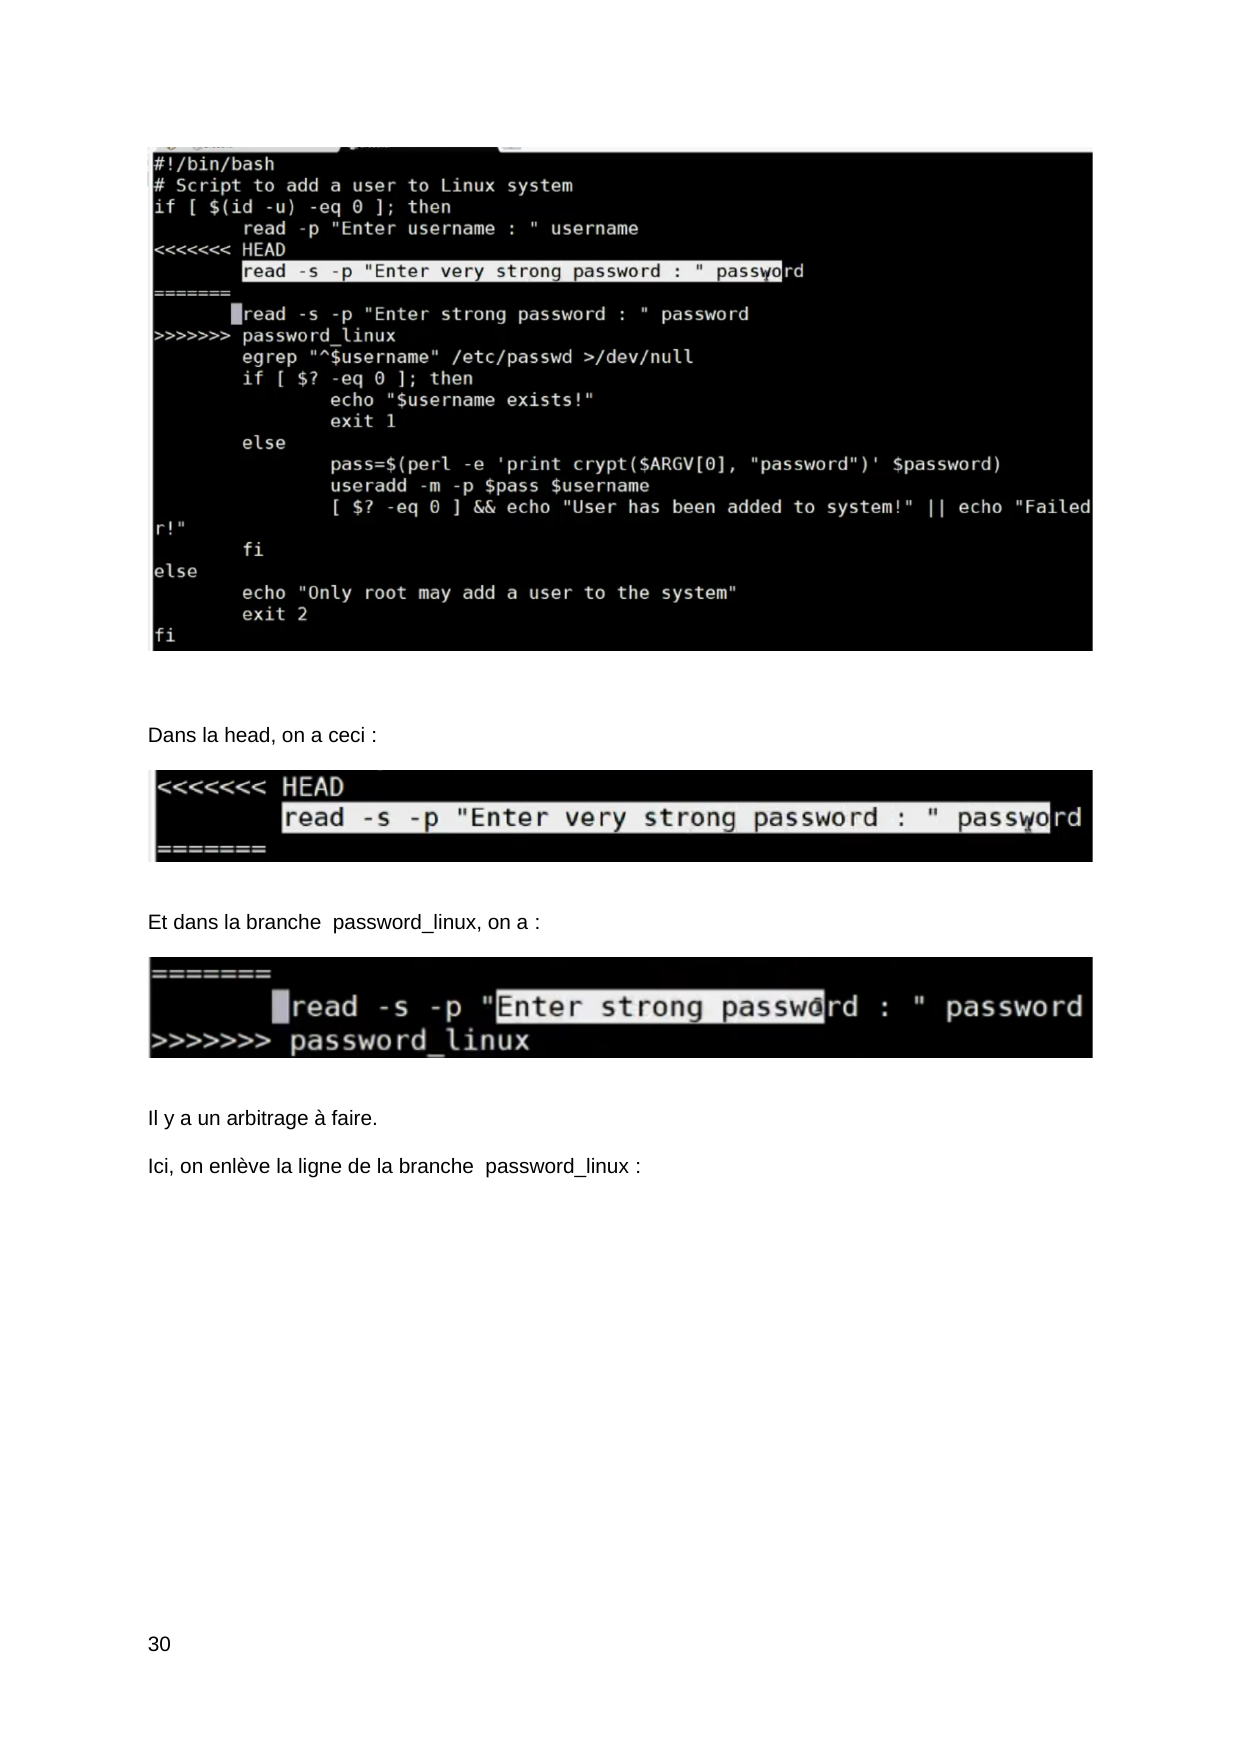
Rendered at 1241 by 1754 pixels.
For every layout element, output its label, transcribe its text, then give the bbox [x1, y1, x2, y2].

text Et dans la branche password_linux, on a : [148, 909, 1093, 933]
text Ici, on enlève la ligne de la branche password_linux : [148, 1154, 1093, 1178]
text Il y a un arbitrage à faire. [148, 1106, 1093, 1130]
picture [147, 957, 1093, 1058]
text Dans la head, on a ceci : [148, 722, 1093, 746]
picture [147, 770, 1093, 862]
picture [147, 147, 1093, 651]
